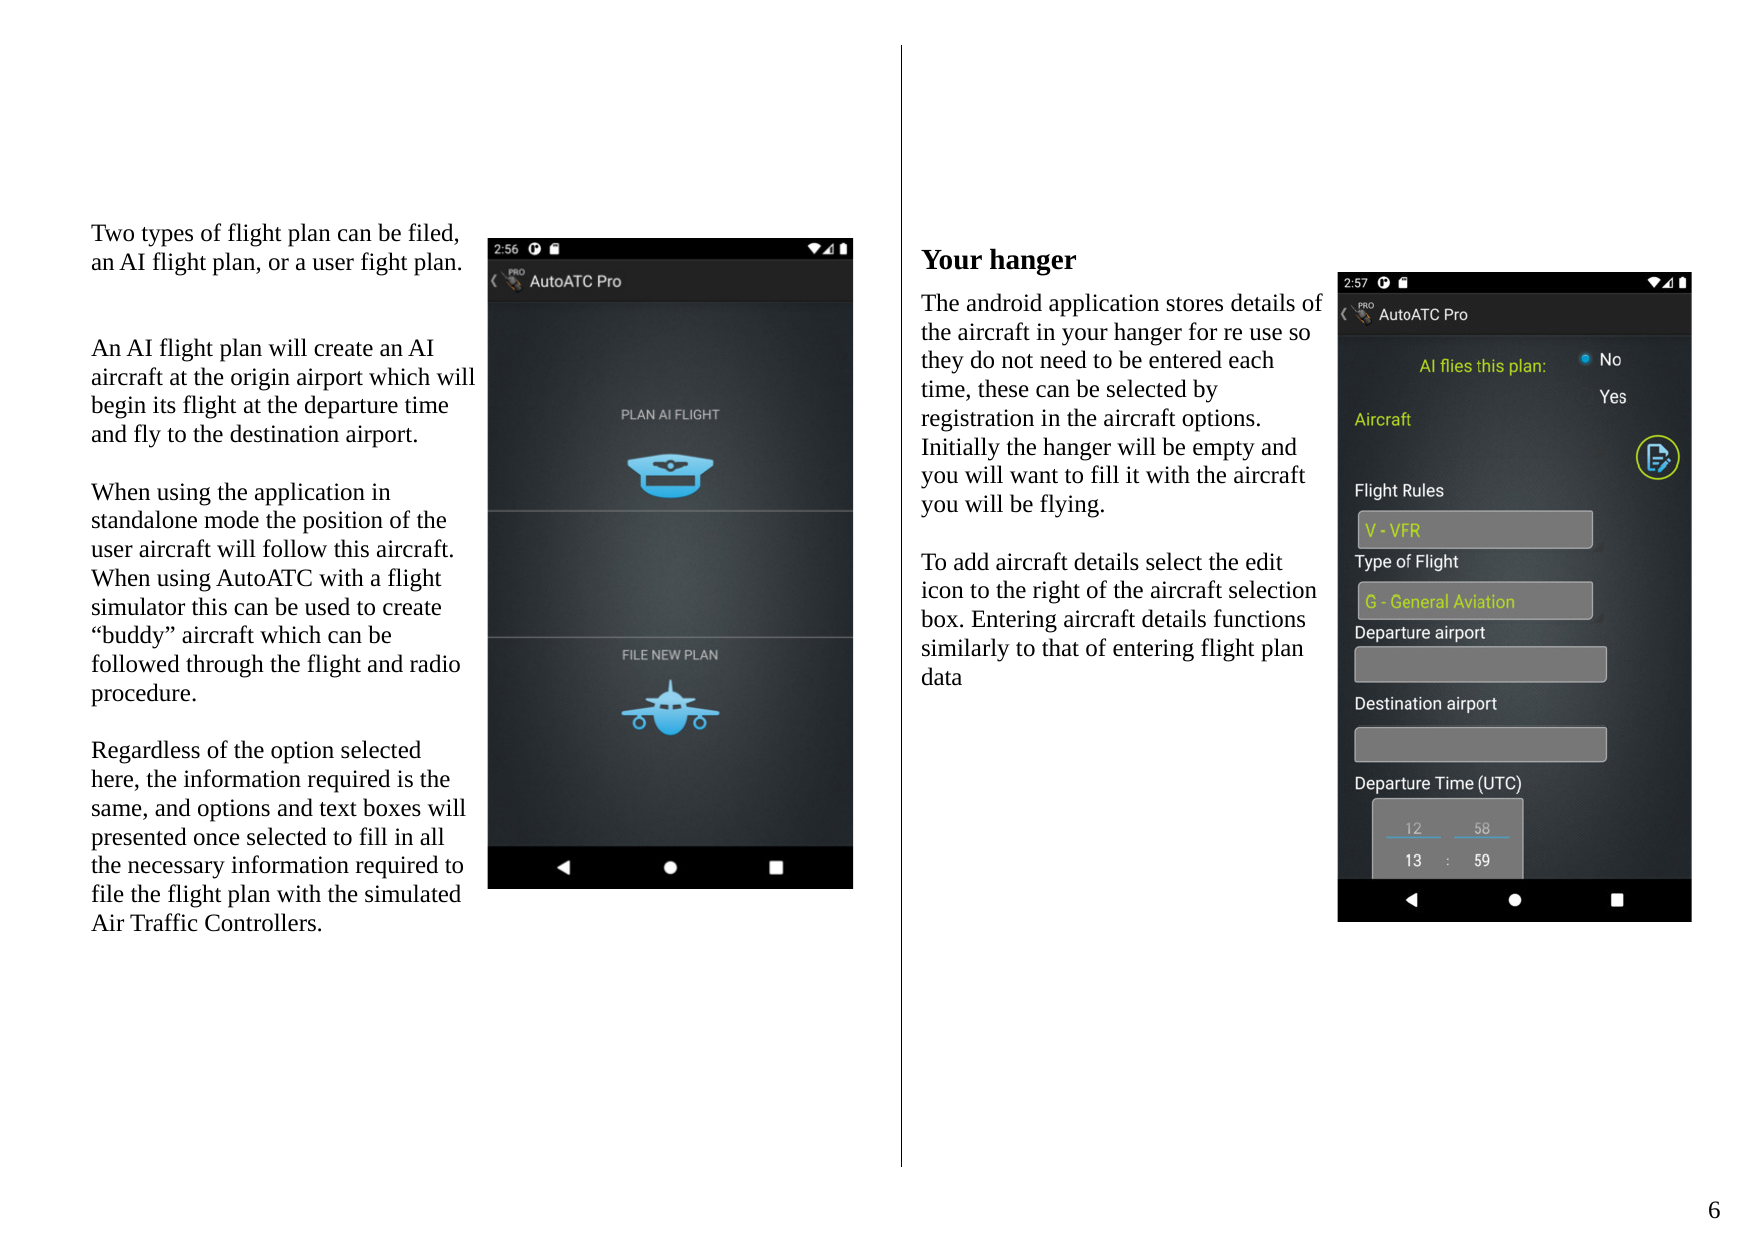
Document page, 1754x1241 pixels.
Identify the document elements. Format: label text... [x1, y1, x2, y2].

picture [1337, 272, 1692, 922]
text [854, 477, 881, 707]
subtitle Your hanger [921, 242, 1720, 275]
text An AI flight plan will create an AI aircraft at the origin airport which will begin its flight at the departure time and fly to the destination airport. [91, 333, 487, 448]
text Two types of flight plan can be filed, an AI flight plan, or a user fight plan. [91, 218, 881, 275]
text [1692, 547, 1720, 690]
picture [487, 238, 854, 889]
text When using the application in standalone mode the position of the user aircraft will follow this aircraft. When using AutoATC with a flight simulator this can be used to create “buddy” aircraft which can be followed through the flight and radio procedure. [91, 477, 487, 707]
text Regardless of the option selected here, the information required is the same, and options and text boxes will presented once selected to fill in all the necessary information required to file the flight plan with the simulated Air Traffic Controllers. [91, 735, 881, 937]
text [1692, 288, 1720, 518]
text To add aircraft details select the edit icon to the right of the aircraft selection box. Entering aircraft details functions similarly to that of entering flight plan data [921, 547, 1337, 690]
text The android application stores details of the aircraft in your hanger for re use so they do not need to be entered each time, these can be selected by registration in the aircraft options. Initially the hanger will be empty and you will want to fill it with the aircraft you will be flying. [921, 288, 1337, 518]
text [854, 333, 881, 448]
